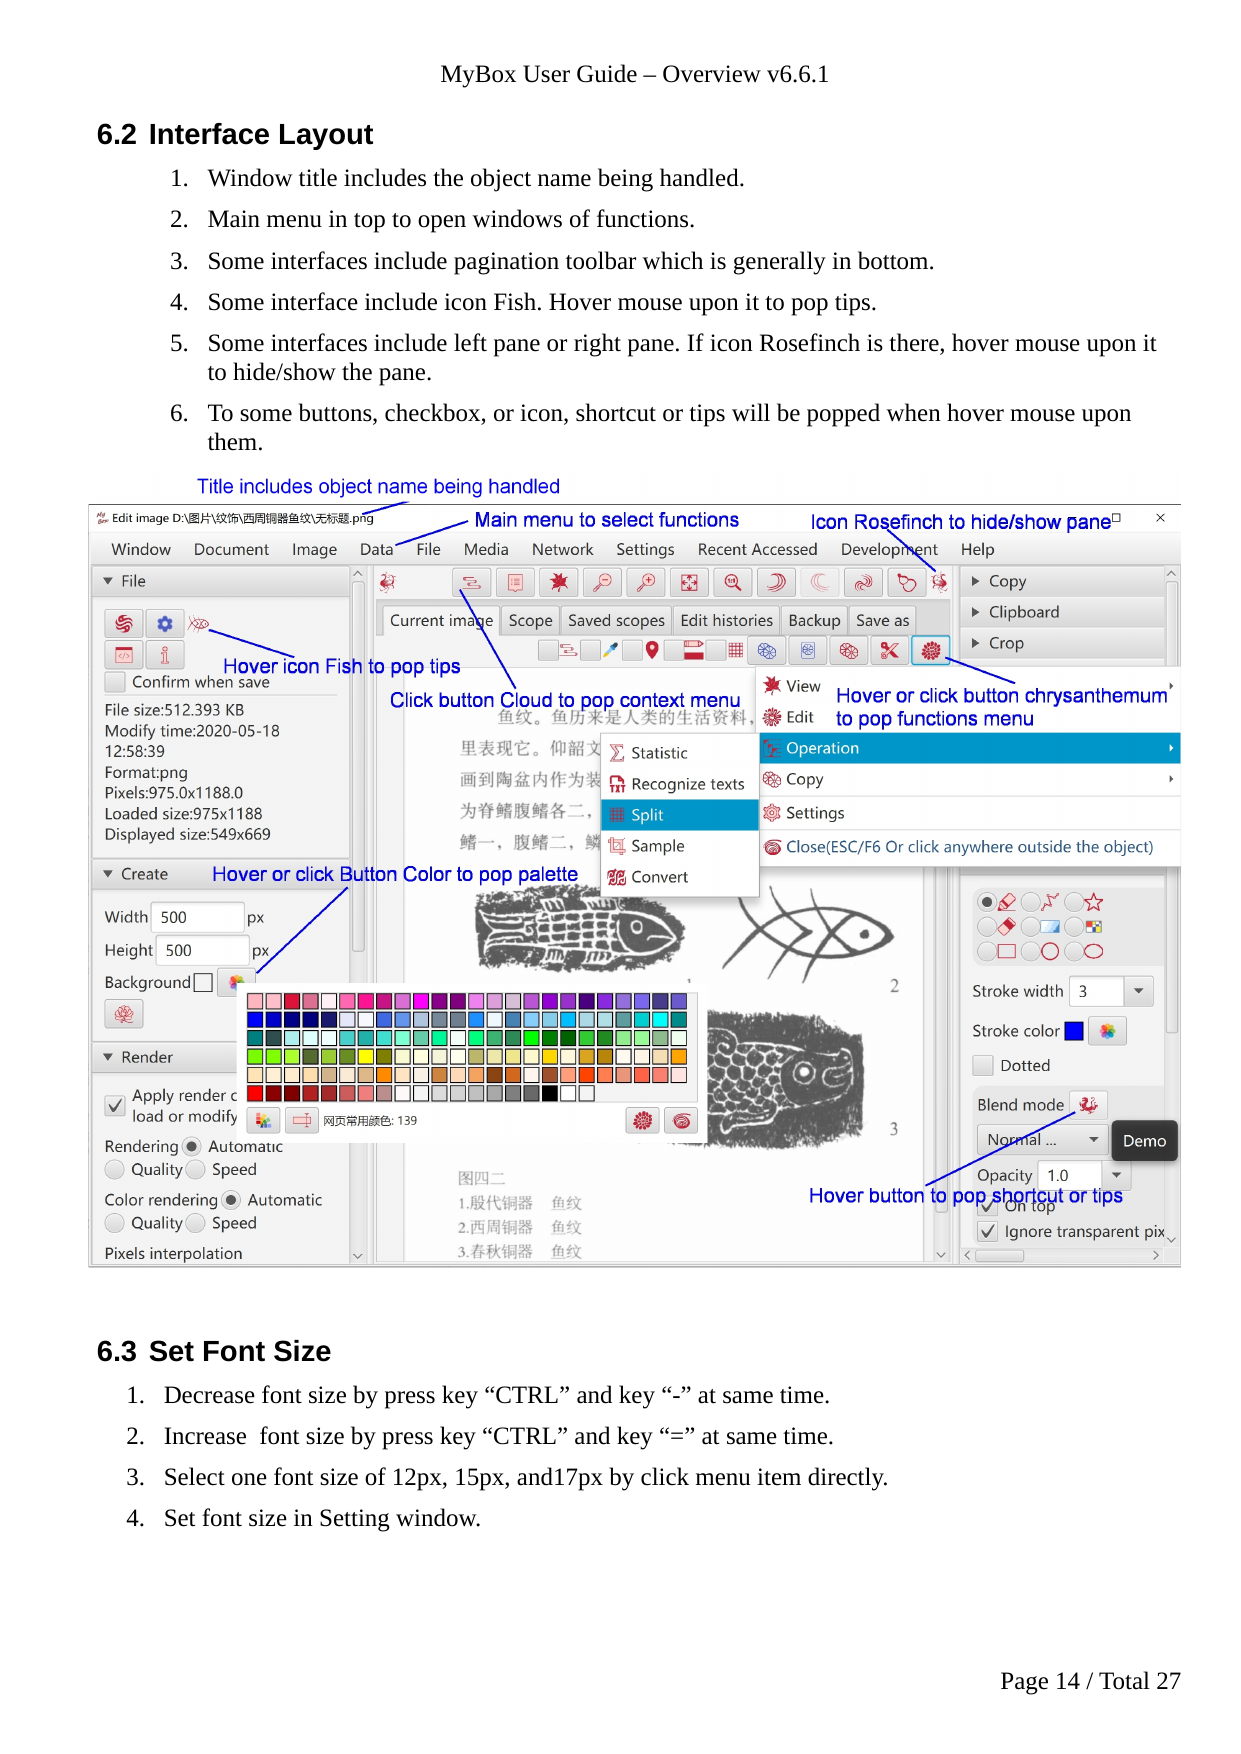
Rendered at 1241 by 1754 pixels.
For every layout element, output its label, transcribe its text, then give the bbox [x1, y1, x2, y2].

list Some interface include icon Fish. Hover mouse upon it to pop tips. [170, 287, 1181, 316]
list Window title includes the object name being handled. [170, 163, 1181, 192]
list Some interfaces include pagination toolbar which is generally in bottom. [170, 246, 1181, 274]
list Select one font size of 12px, 15px, and17px by click menu item directly. [126, 1462, 1181, 1491]
list To some buttons, checkbox, or icon, shortcut or tips will be popped when hover mouse upon them. [170, 398, 1181, 456]
list Decrease font size by press key “CTRL” and key “-” at same time. [126, 1380, 1181, 1408]
list Some interfaces include left pane or right pane. If icon Rosefinch is there, hover mouse upon it to hide/show the pane. [170, 328, 1181, 386]
subtitle Interface Layout [88, 117, 1181, 151]
subtitle Set Font Size [88, 1334, 1181, 1367]
picture [88, 468, 1182, 1268]
list Set font size in Setting window. [126, 1503, 1181, 1532]
list Increase font size by press key “CTRL” and key “=” at same time. [126, 1421, 1181, 1450]
list Main menu in top to open windows of functions. [170, 204, 1181, 233]
